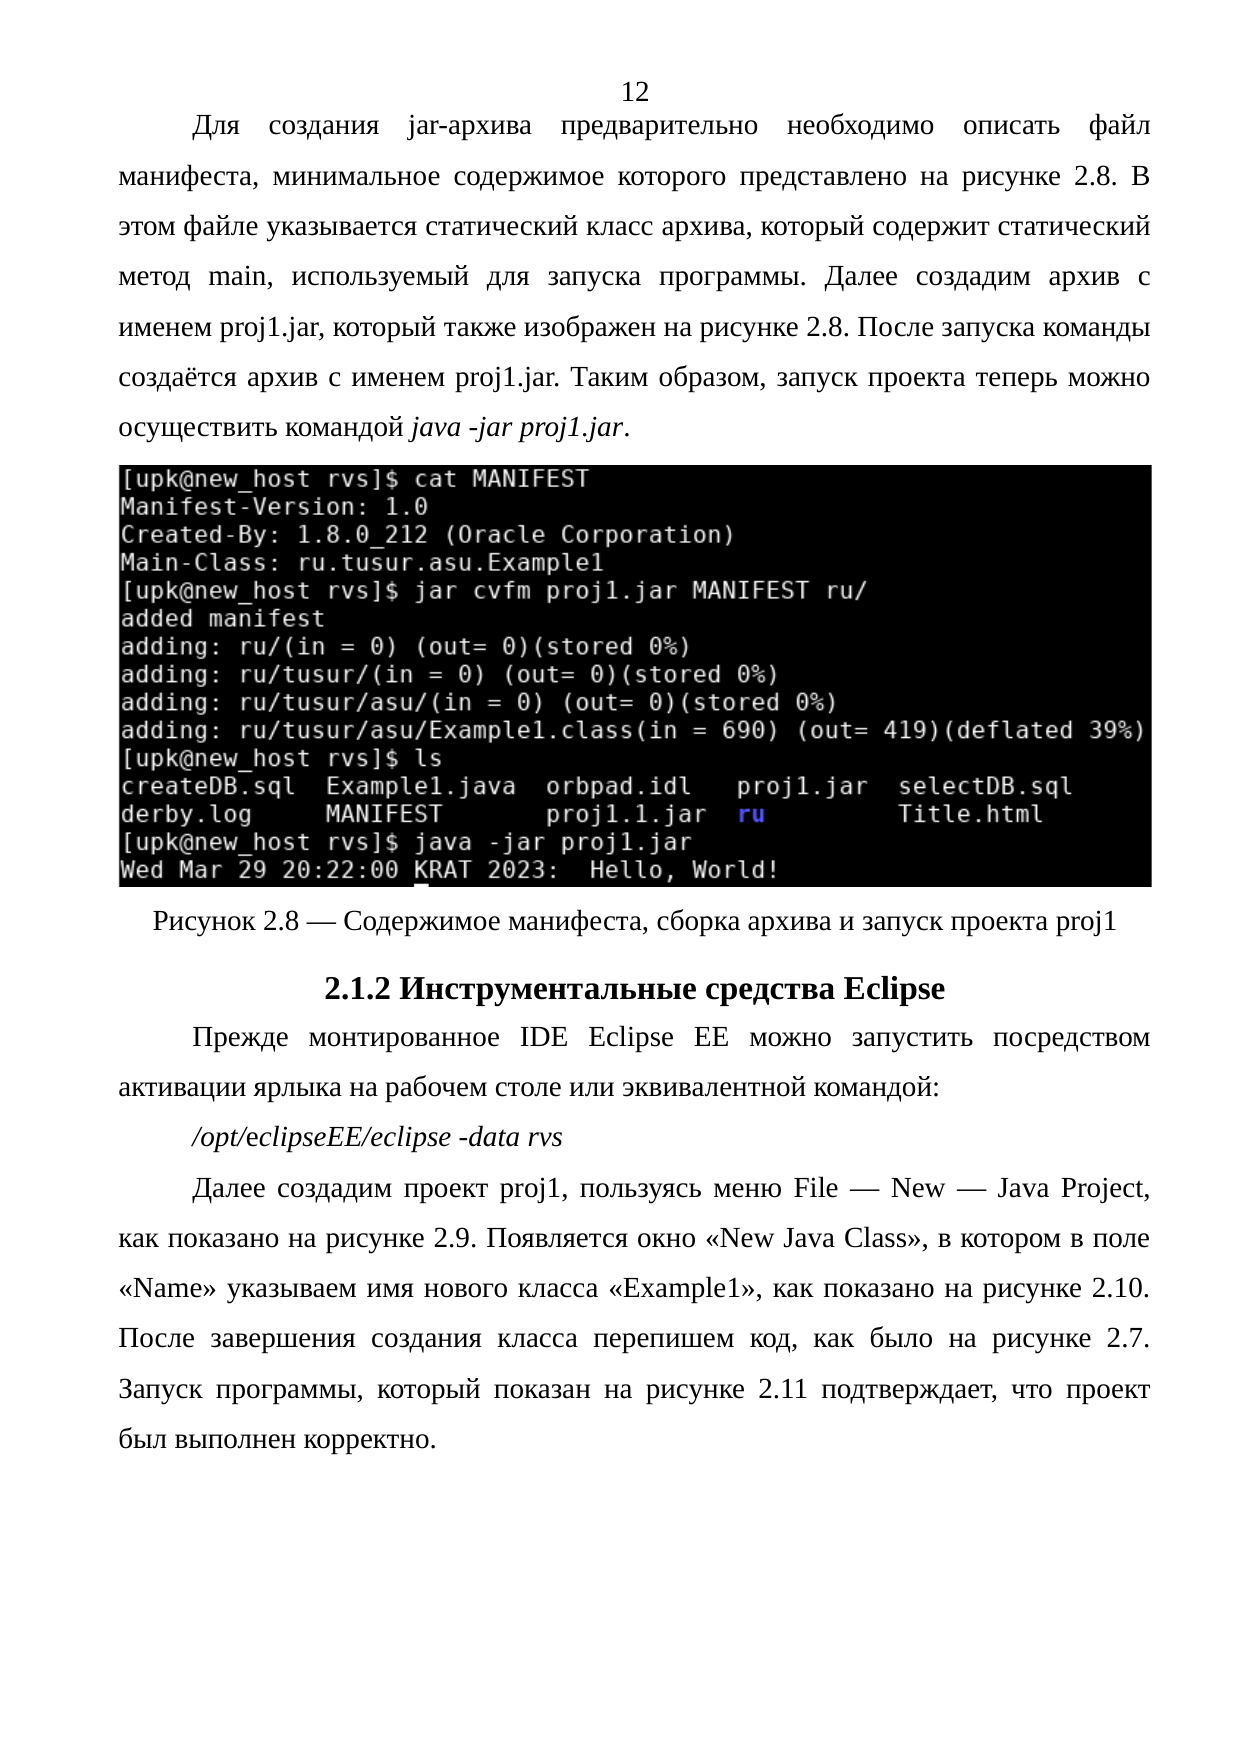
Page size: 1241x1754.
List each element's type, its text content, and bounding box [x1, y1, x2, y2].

text Для создания jar-архива предварительно необходимо описать файл манифеста, минимальное содержимое которого представлено на рисунке 2.8. В этом файле указывается статический класс архива, который содержит статический метод main, используемый для запуска программы. Далее создадим архив с именем proj1.jar, который также изображен на рисунке 2.8. После запуска команды создаётся архив с именем proj1.jar. Таким образом, запуск проекта теперь можно осуществить командой java -jar proj1.jar. [118, 107, 1152, 443]
text [118, 460, 1152, 465]
subtitle 2.1.2 Инструментальные средства Eclipse [118, 968, 1152, 1006]
text Прежде монтированное IDE Eclipse EE можно запустить посредством активации ярлыка на рабочем столе или эквивалентной командой: [118, 1019, 1152, 1103]
text Далее создадим проект proj1, пользуясь меню File — New — Java Project, как показано на рисунке 2.9. Появляется окно «New Java Class», в котором в поле «Name» указываем имя нового класса «Example1», как показано на рисунке 2.10. После завершения создания класса перепишем код, как было на рисунке 2.7. Запуск программы, который показан на рисунке 2.11 подтверждает, что проект был выполнен корректно. [118, 1170, 1152, 1455]
picture [118, 465, 1152, 887]
text /opt/eclipseEE/eclipse -data rvs [118, 1119, 1152, 1153]
text Рисунок 2.8 — Содержимое манифеста, сборка архива и запуск проекта proj1 [118, 887, 1152, 937]
